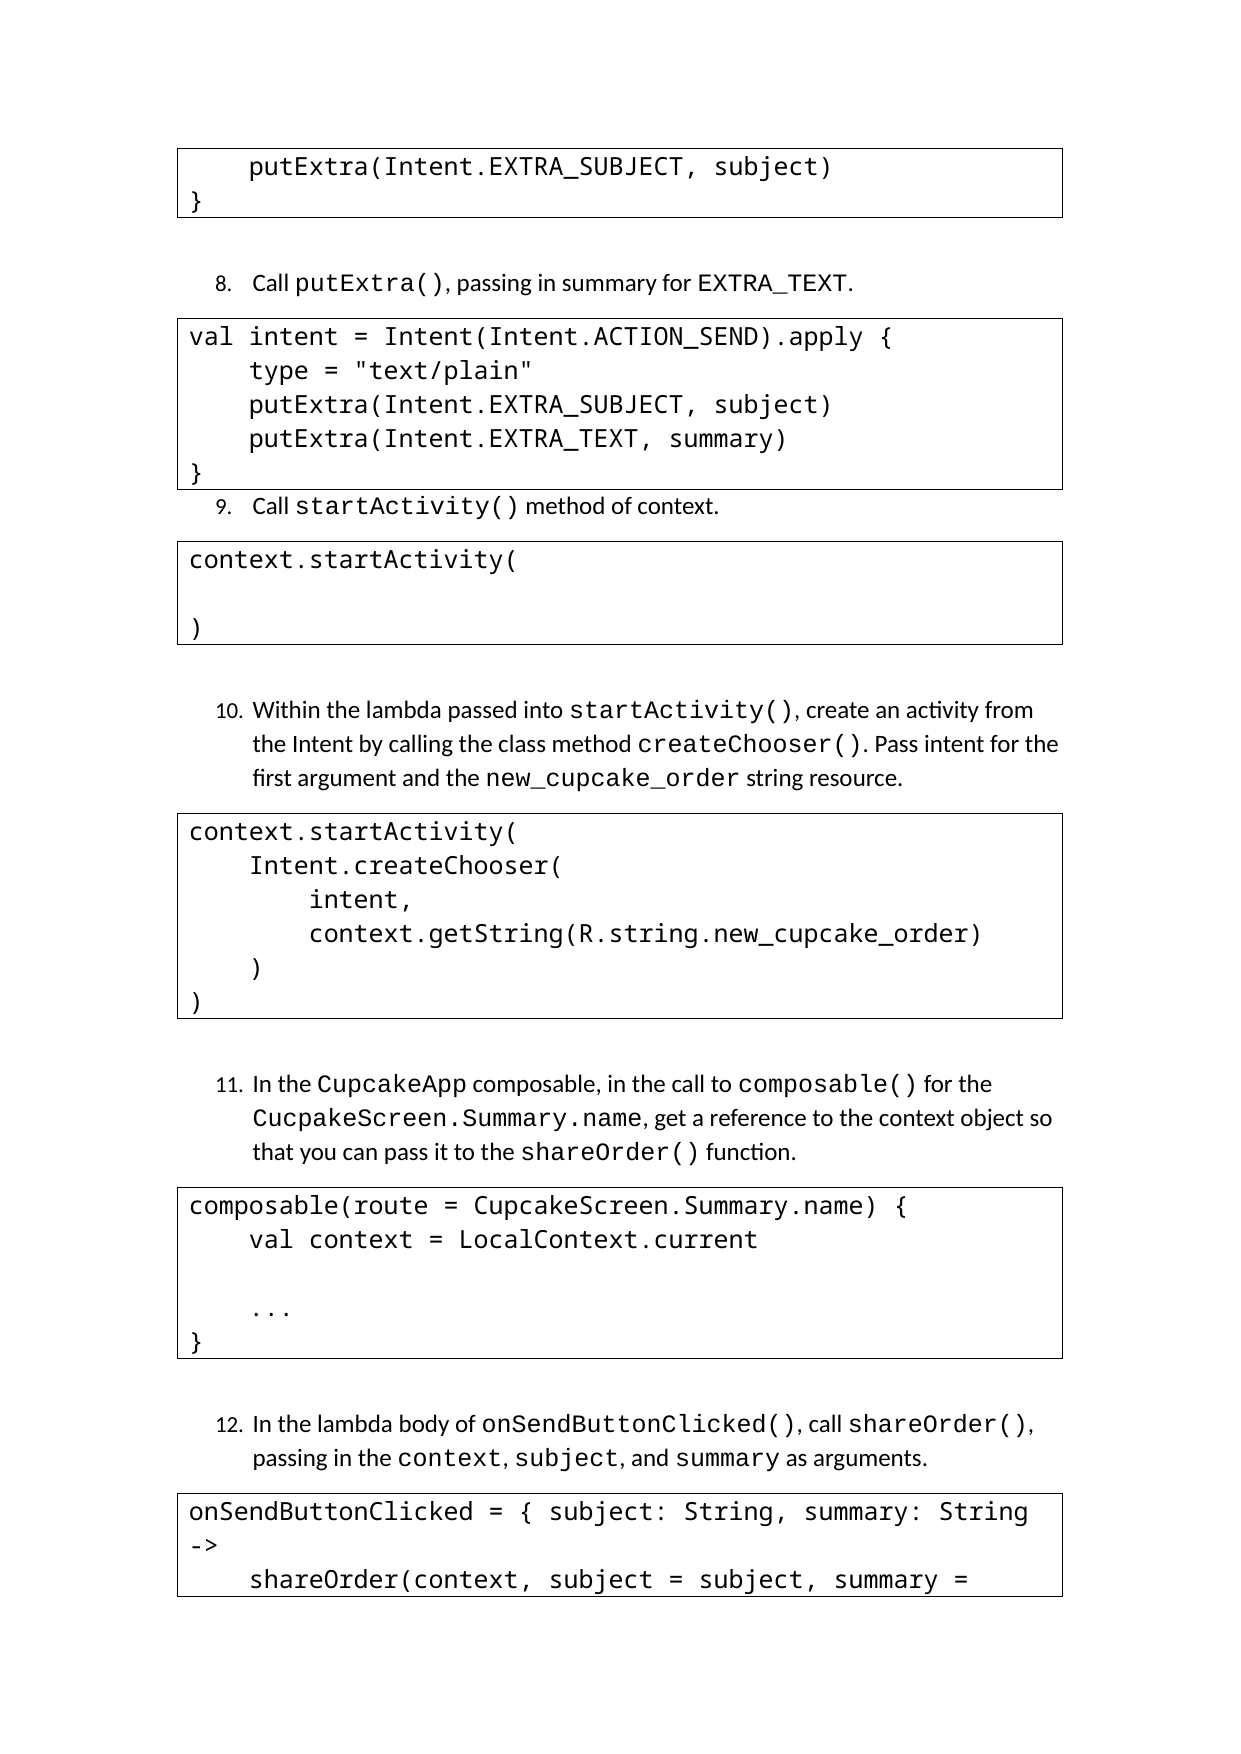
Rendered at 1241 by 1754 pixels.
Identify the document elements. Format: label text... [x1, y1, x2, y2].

table_header context.startActivity( ) [178, 542, 1062, 644]
list In the CupcakeApp composable, in the call to composable() for the CucpakeScreen.Summary.name, get a reference to the context object so that you can pass it to the shareOrder() function. [215, 1068, 1063, 1168]
table_header context.startActivity( Intent.createChooser( intent, context.getString(R.string.new_cupcake_order) ) ) [178, 814, 1062, 1018]
table_header val intent = Intent(Intent.ACTION_SEND).apply { type = "text/plain" putExtra(Intent.EXTRA_SUBJECT, subject) putExtra(Intent.EXTRA_TEXT, summary) } [178, 319, 1062, 489]
list Call putExtra(), passing in summary for EXTRA_TEXT. [215, 267, 1063, 299]
list Call startActivity() method of context. [215, 490, 1063, 522]
list Within the lambda passed into startActivity(), create an activity from the Intent by calling the class method createChooser(). Pass intent for the first argument and the new_cupcake_order string resource. [215, 694, 1063, 794]
list In the lambda body of onSendButtonClicked(), call shareOrder(), passing in the context, subject, and summary as arguments. [215, 1408, 1063, 1474]
table_header putExtra(Intent.EXTRA_SUBJECT, subject) } [178, 149, 1062, 217]
table_header onSendButtonClicked = { subject: String, summary: String -> shareOrder(context, subject = subject, summary = [178, 1494, 1062, 1596]
table_header composable(route = CupcakeScreen.Summary.name) { val context = LocalContext.current ... } [178, 1188, 1062, 1358]
